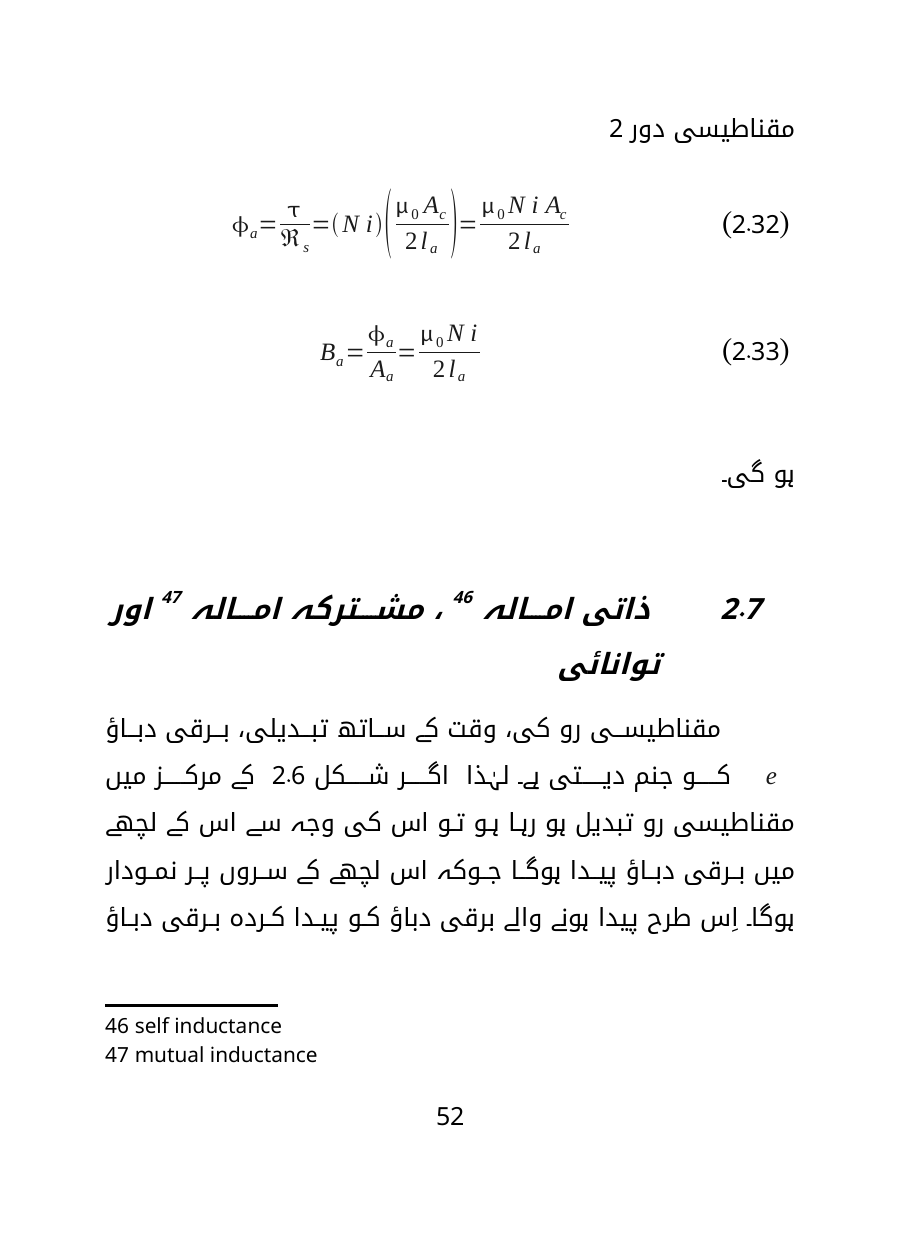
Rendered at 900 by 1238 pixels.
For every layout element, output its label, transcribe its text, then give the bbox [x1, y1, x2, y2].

table_header [105, 314, 686, 404]
text ہو گی۔ [105, 450, 795, 498]
table_header [105, 183, 688, 279]
table_header (2.32) [688, 183, 795, 279]
subtitle ذاتی امالہ ، مشترکہ امالہ اور توانائی [105, 582, 720, 692]
table_header (2.33) [686, 314, 795, 404]
list mutual inductance [105, 1040, 795, 1068]
list self inductance [105, 1012, 795, 1040]
text مقناطیسی رو کی، وقت کے ساتھ تبدیلی، برقی دباؤ کو جنم دیتی ہے۔ لہٰذا اگر شکل 2.6 کے مرکز میں مقناطیسی رو تبدیل ہو رہا ہو تو اس کی وجہ سے اس کے لچھے میں برقی دباؤ پیدا ہوگا جوکہ اس لچھے کے سروں پر نمودار ہوگا۔ اِس طرح پیدا ہونے والے برقی دباؤ کو پیدا کردہ برقی دباؤ کہتے ہیں۔ فیراڈے کے قانون کے تحت [105, 705, 795, 942]
